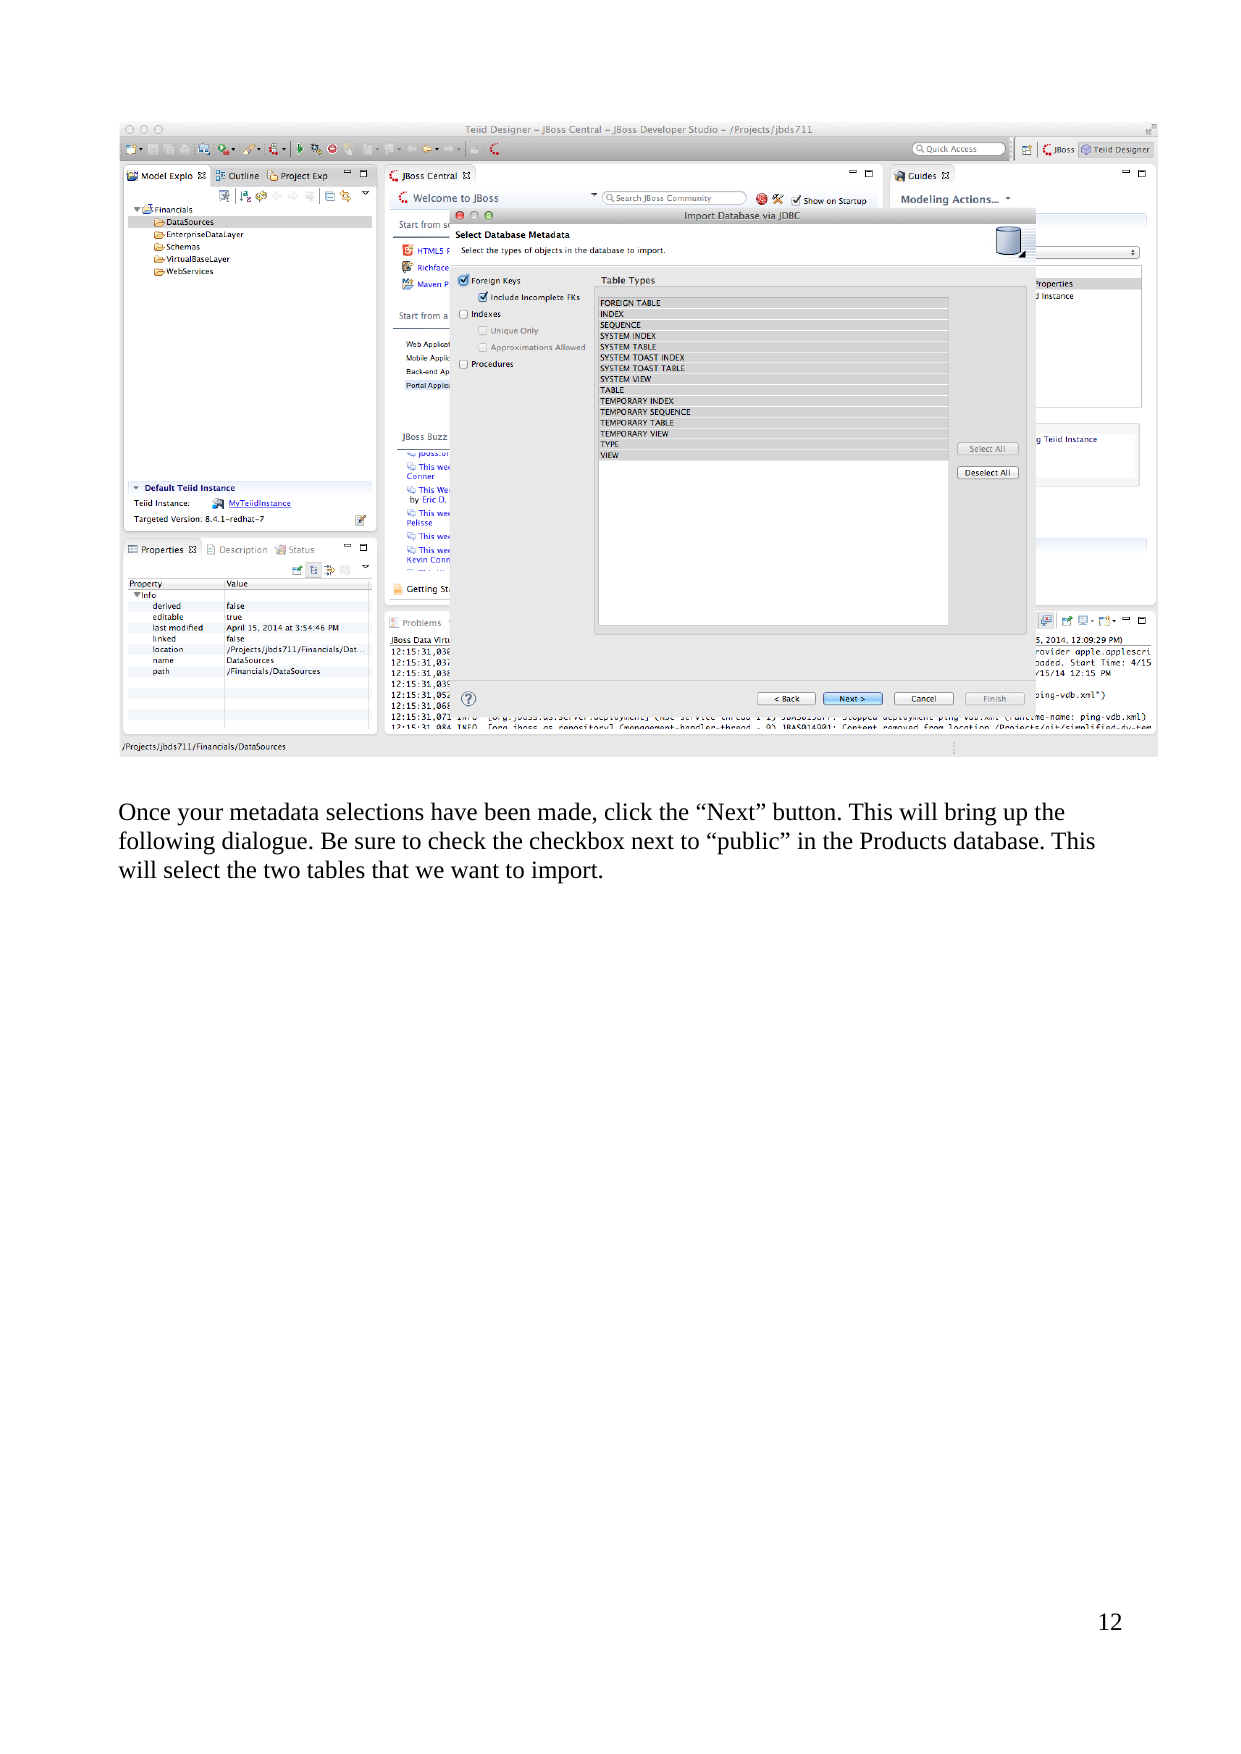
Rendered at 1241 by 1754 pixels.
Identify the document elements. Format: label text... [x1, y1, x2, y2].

picture [119, 121, 1159, 757]
text Once your metadata selections have been made, click the “Next” button. This will bring up the following dialogue. Be sure to check the checkbox next to “public” in the Products database. This will select the two tables that we want to import. [118, 797, 1122, 884]
